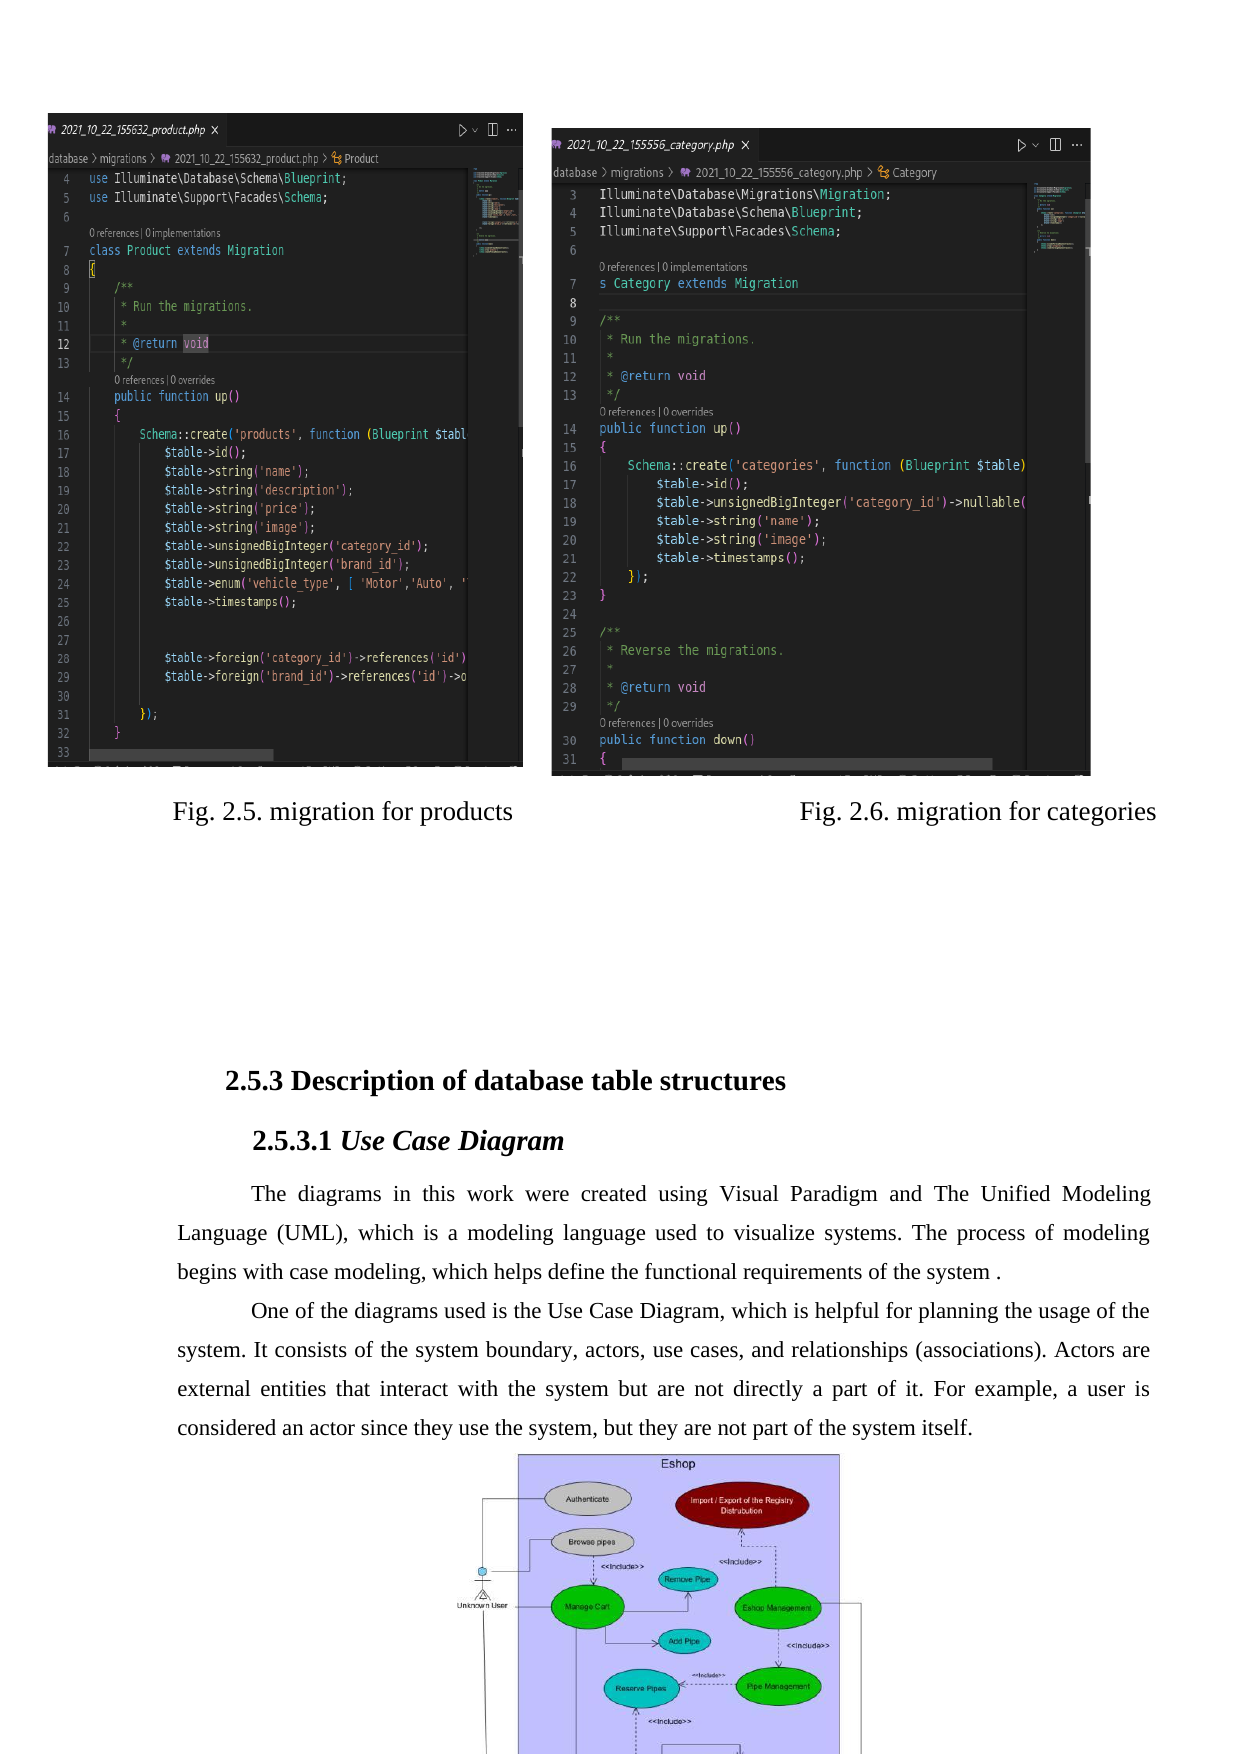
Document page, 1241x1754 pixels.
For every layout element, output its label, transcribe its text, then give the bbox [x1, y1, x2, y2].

picture [450, 1453, 879, 1754]
text The diagrams in this work were created using Visual Paradigm and The Unified Modeling Language (UML), which is a modeling language used to visualize systems. The process of modeling begins with case modeling, which helps define the functional requirements of the system . [177, 1180, 1152, 1285]
text One of the diagrams used is the Use Case Diagram, which is helpful for planning the usage of the system. It consists of the system boundary, actors, use cases, and relationships (associations). Actors are external entities that interact with the system but are not directly a part of it. For example, a user is considered an actor since they use the system, but they are not part of the system itself. [177, 1297, 1152, 1441]
text 2.5.3.1 Use Case Diagram [252, 1123, 1152, 1156]
text Fig. 2.5. migration for products Fig. 2.6. migration for categories [150, 109, 1179, 826]
picture [47, 113, 523, 767]
picture [551, 128, 1091, 776]
text 2.5.3 Description of database table structures [225, 1063, 1179, 1096]
